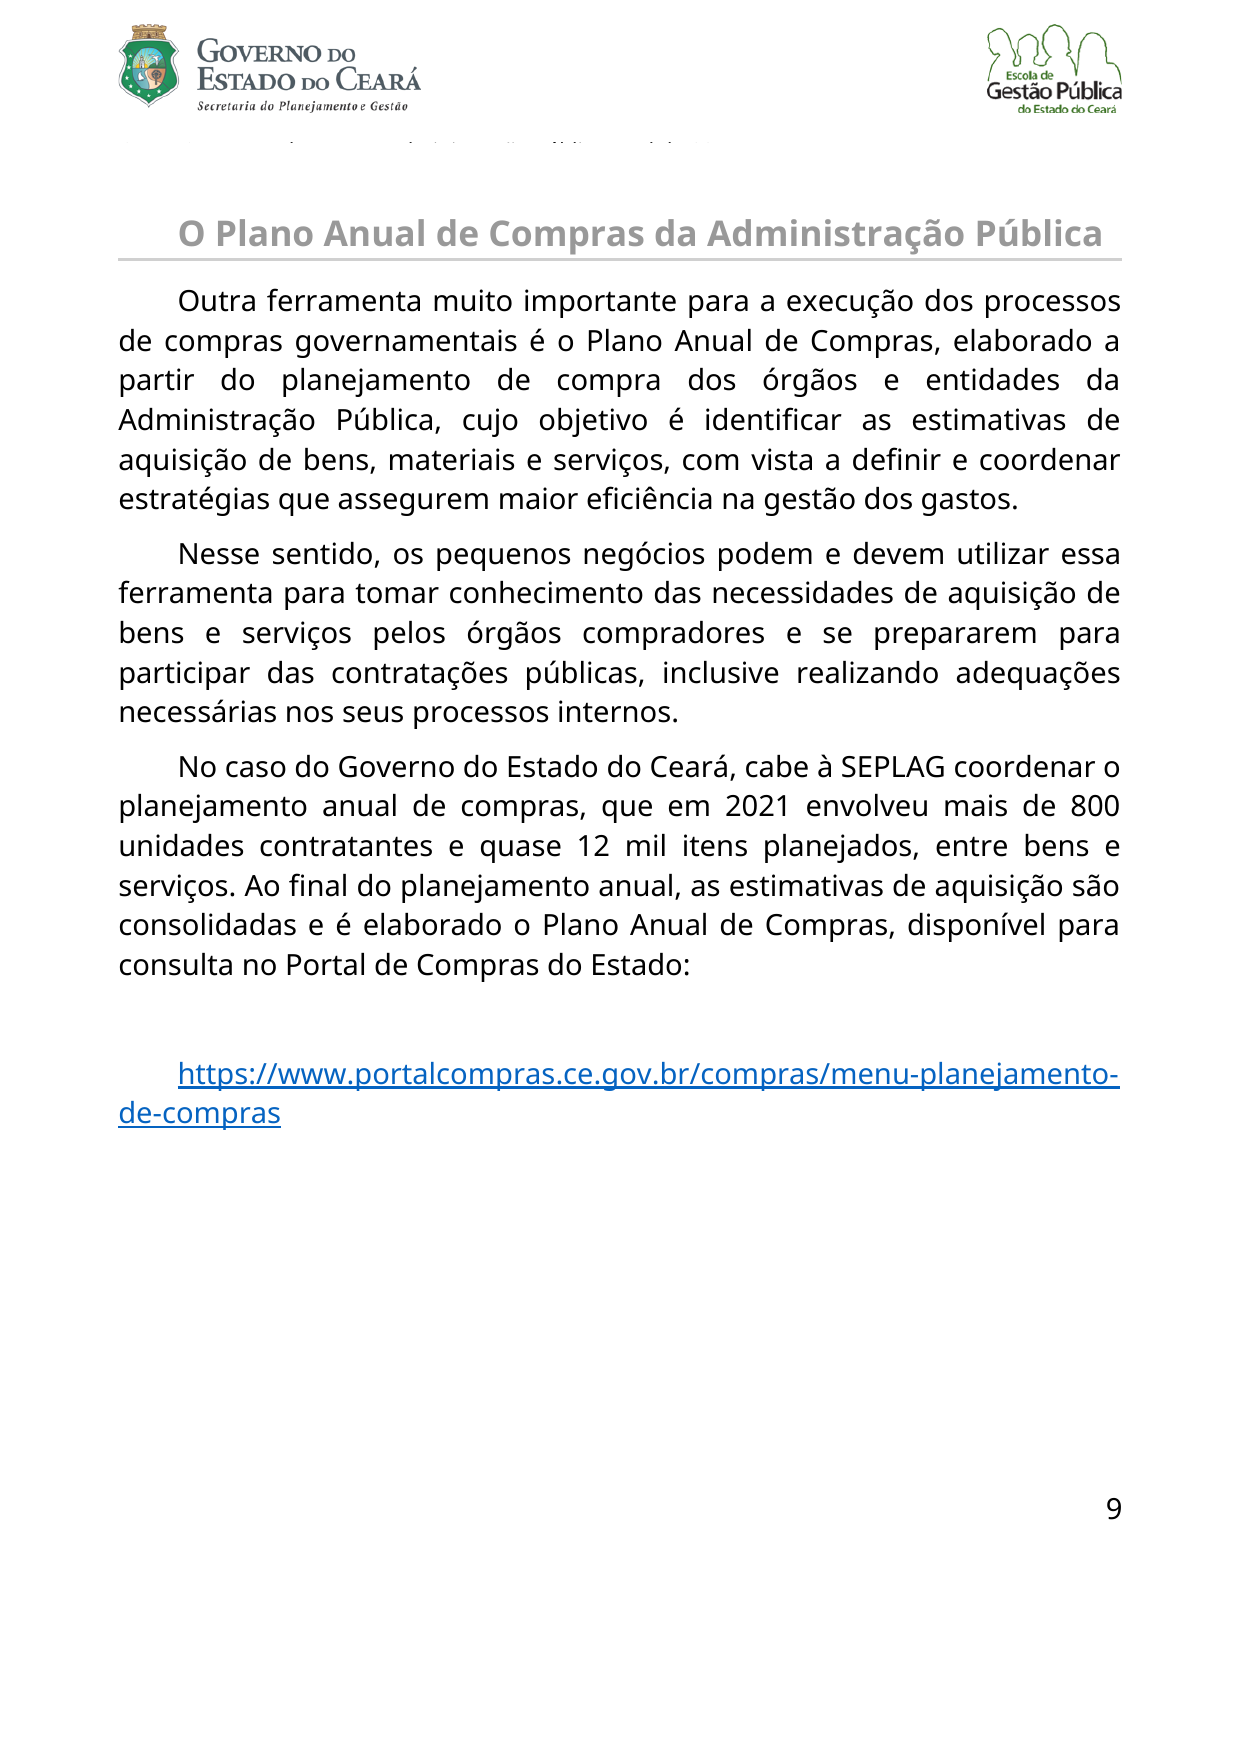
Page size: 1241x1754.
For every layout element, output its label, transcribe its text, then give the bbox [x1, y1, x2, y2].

picture [118, 24, 1122, 113]
text Nesse sentido, os pequenos negócios podem e devem utilizar essa ferramenta para tomar conhecimento das necessidades de aquisição de bens e serviços pelos órgãos compradores e se prepararem para participar das contratações públicas, inclusive realizando adequações necessárias nos seus processos internos. [118, 533, 1122, 731]
text Outra ferramenta muito importante para a execução dos processos de compras governamentais é o Plano Anual de Compras, elaborado a partir do planejamento de compra dos órgãos e entidades da Administração Pública, cujo objetivo é identificar as estimativas de aquisição de bens, materiais e serviços, com vista a definir e coordenar estratégias que assegurem maior eficiência na gestão dos gastos. [118, 280, 1122, 518]
subtitle O Plano Anual de Compras da Administração Pública [118, 208, 1122, 258]
text https://www.portalcompras.ce.gov.br/compras/menu-planejamento-de-compras [118, 1053, 1122, 1132]
text No caso do Governo do Estado do Ceará, cabe à SEPLAG coordenar o planejamento anual de compras, que em 2021 envolveu mais de 800 unidades contratantes e quase 12 mil itens planejados, entre bens e serviços. Ao final do planejamento anual, as estimativas de aquisição são consolidadas e é elaborado o Plano Anual de Compras, disponível para consulta no Portal de Compras do Estado: [118, 746, 1122, 984]
